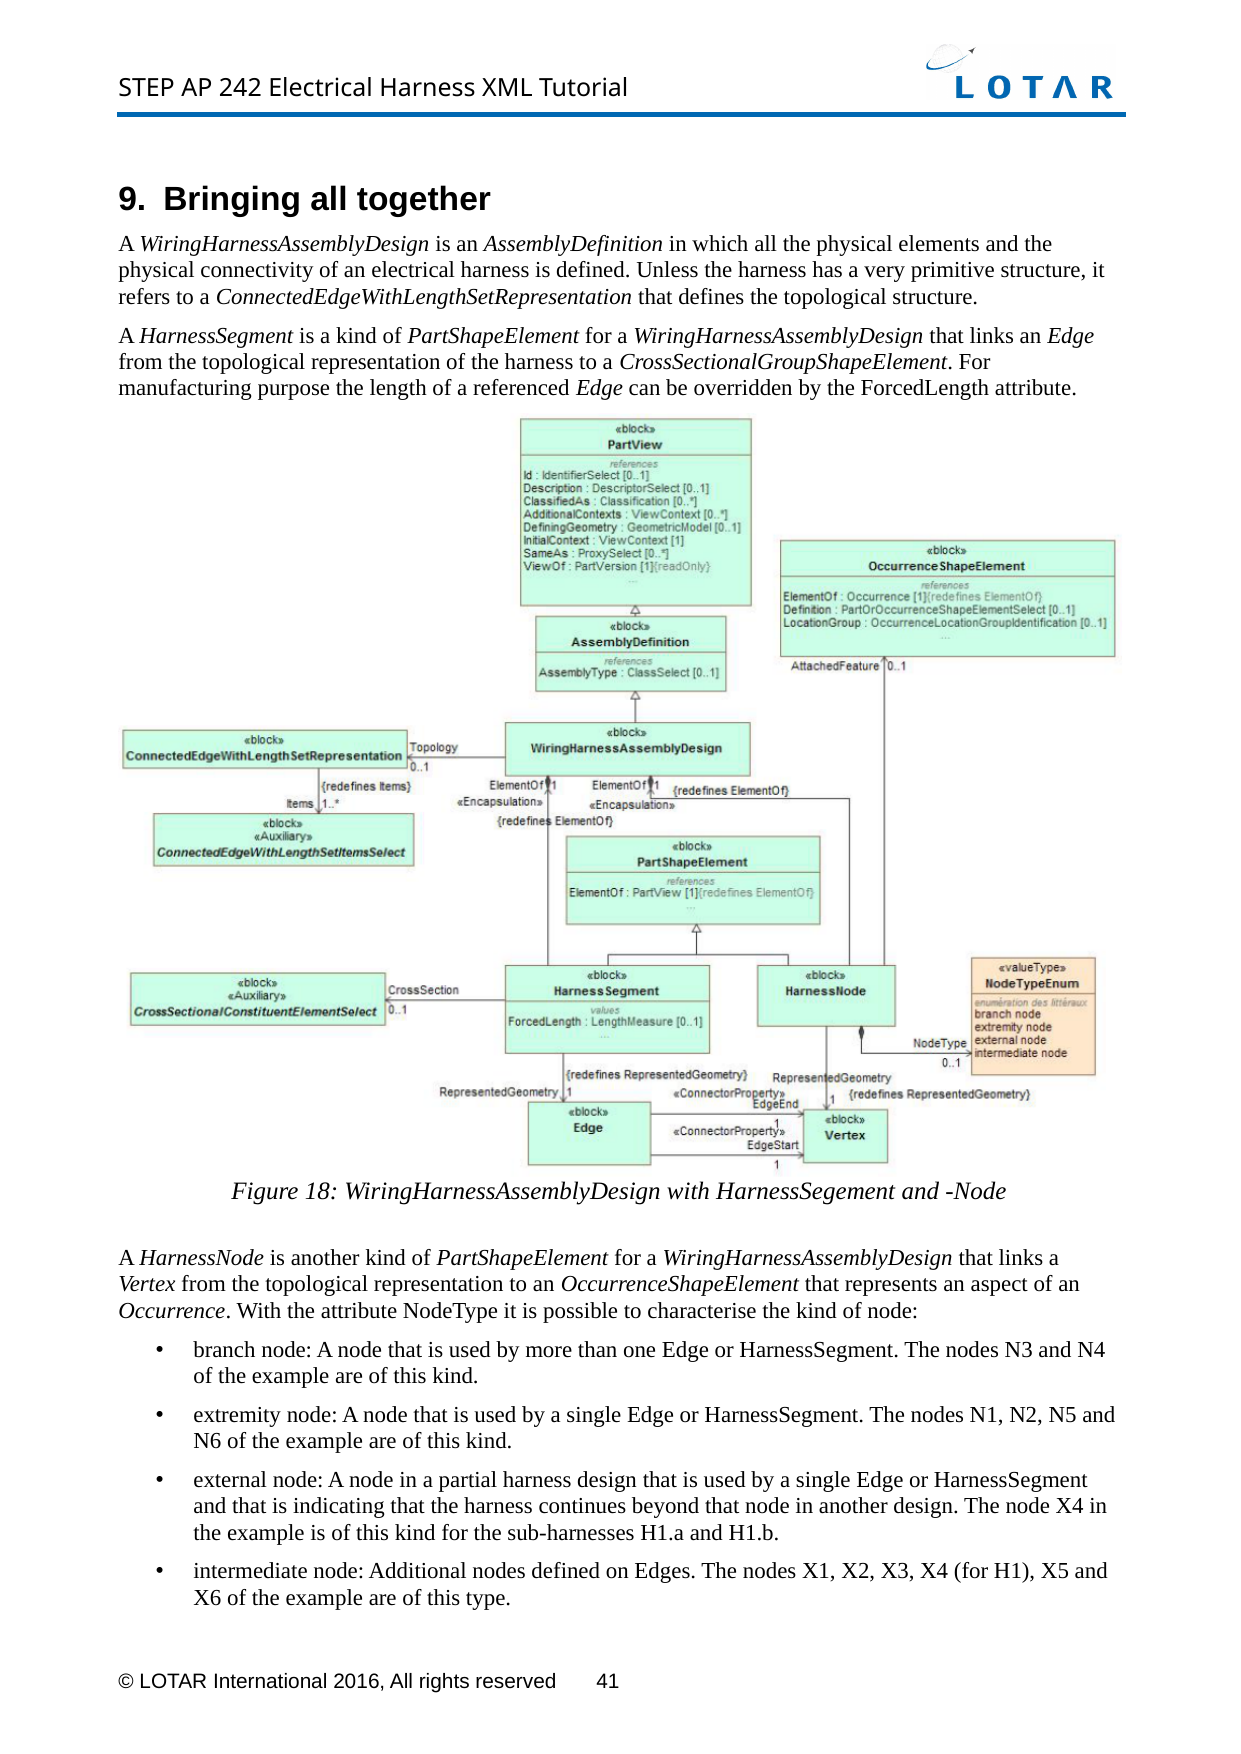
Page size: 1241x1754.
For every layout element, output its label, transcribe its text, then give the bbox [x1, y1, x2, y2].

text A HarnessSegment is a kind of PartShapeElement for a WiringHarnessAssemblyDesign that links an Edge from the topological representation of the harness to a CrossSectionalGroupShapeElement. For manufacturing purpose the length of a referenced Edge can be overridden by the ForcedLength attribute. [118, 322, 1122, 401]
text A WiringHarnessAssemblyDesign is an AssemblyDefinition in which all the physical elements and the physical connectivity of an electrical harness is defined. Unless the harness has a very primitive structure, it refers to a ConnectedEdgeWithLengthSetRepresentation that defines the topological structure. [118, 230, 1122, 309]
text Figure 18: WiringHarnessAssemblyDesign with HarnessSegement and -Node [118, 1177, 1122, 1205]
subtitle Bringing all together [118, 179, 1122, 218]
list external node: A node in a partial harness design that is used by a single Edge or HarnessSegment and that is indicating that the harness continues beyond that node in another design. The node X4 in the example is of this kind for the sub-harnesses H1.a and H1.b. [156, 1466, 1122, 1545]
list intermediate node: Additional nodes defined on Edges. The nodes X1, X2, X3, X4 (for H1), X5 and X6 of the example are of this type. [156, 1558, 1122, 1610]
text A HarnessNode is another kind of PartShapeElement for a WiringHarnessAssemblyDesign that links a Vertex from the topological representation to an OccurrenceShapeElement that represents an aspect of an Occurrence. With the attribute NodeType it is possible to characterise the kind of node: [118, 1244, 1122, 1323]
list extremity node: A node that is used by a single Edge or HarnessSegment. The nodes N1, N2, N5 and N6 of the example are of this kind. [156, 1401, 1122, 1453]
list branch node: A node that is used by more than one Edge or HarnessSegment. The nodes N3 and N4 of the example are of this kind. [156, 1336, 1122, 1388]
